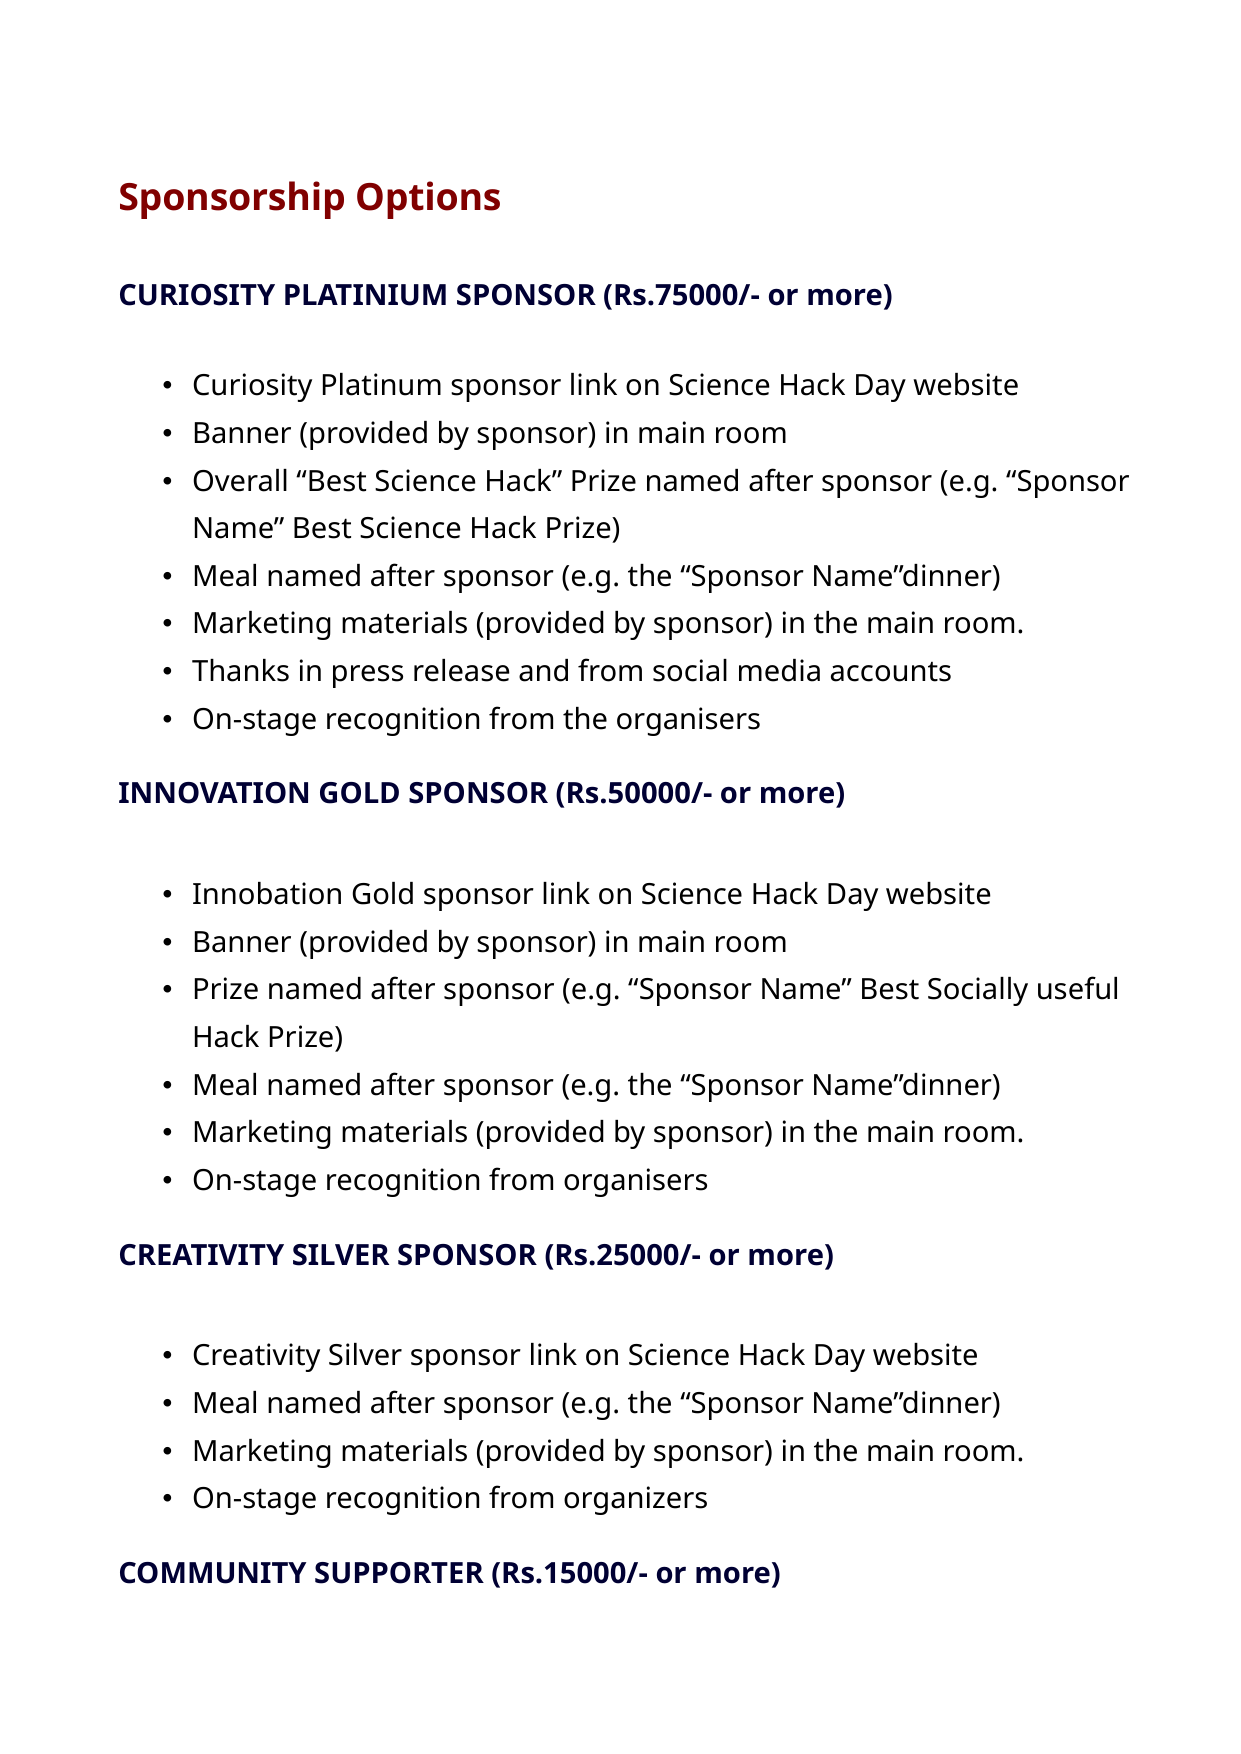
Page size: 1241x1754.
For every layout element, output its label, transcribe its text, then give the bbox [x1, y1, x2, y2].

list Creativity Silver sponsor link on Science Hack Day website [162, 1334, 1151, 1374]
list Marketing materials (provided by sponsor) in the main room. [162, 1111, 1151, 1151]
subtitle CURIOSITY PLATINIUM SPONSOR (Rs.75000/- or more) [118, 274, 1151, 314]
list On-stage recognition from organizers [162, 1477, 1151, 1517]
list Marketing materials (provided by sponsor) in the main room. [162, 1430, 1151, 1469]
subtitle COMMUNITY SUPPORTER (Rs.15000/- or more) [118, 1552, 1151, 1592]
list Curiosity Platinum sponsor link on Science Hack Day website [162, 365, 1151, 404]
list Sponsorship Options [118, 170, 1151, 221]
list On-stage recognition from organisers [162, 1159, 1151, 1199]
list On-stage recognition from the organisers [162, 698, 1151, 738]
list Marketing materials (provided by sponsor) in the main room. [162, 603, 1151, 642]
subtitle CREATIVITY SILVER SPONSOR (Rs.25000/- or more) [118, 1234, 1151, 1273]
list Banner (provided by sponsor) in main room [162, 412, 1151, 452]
list Overall “Best Science Hack” Prize named after sponsor (e.g. “Sponsor Name” Best Science Hack Prize) [162, 460, 1151, 547]
list Prize named after sponsor (e.g. “Sponsor Name” Best Socially useful Hack Prize) [162, 969, 1151, 1056]
list Innobation Gold sponsor link on Science Hack Day website [162, 873, 1151, 913]
list Meal named after sponsor (e.g. the “Sponsor Name”dinner) [162, 555, 1151, 595]
list Meal named after sponsor (e.g. the “Sponsor Name”dinner) [162, 1064, 1151, 1103]
list Thanks in press release and from social media accounts [162, 650, 1151, 690]
list Meal named after sponsor (e.g. the “Sponsor Name”dinner) [162, 1382, 1151, 1422]
subtitle INNOVATION GOLD SPONSOR (Rs.50000/- or more) [118, 773, 1151, 812]
list Banner (provided by sponsor) in main room [162, 921, 1151, 961]
